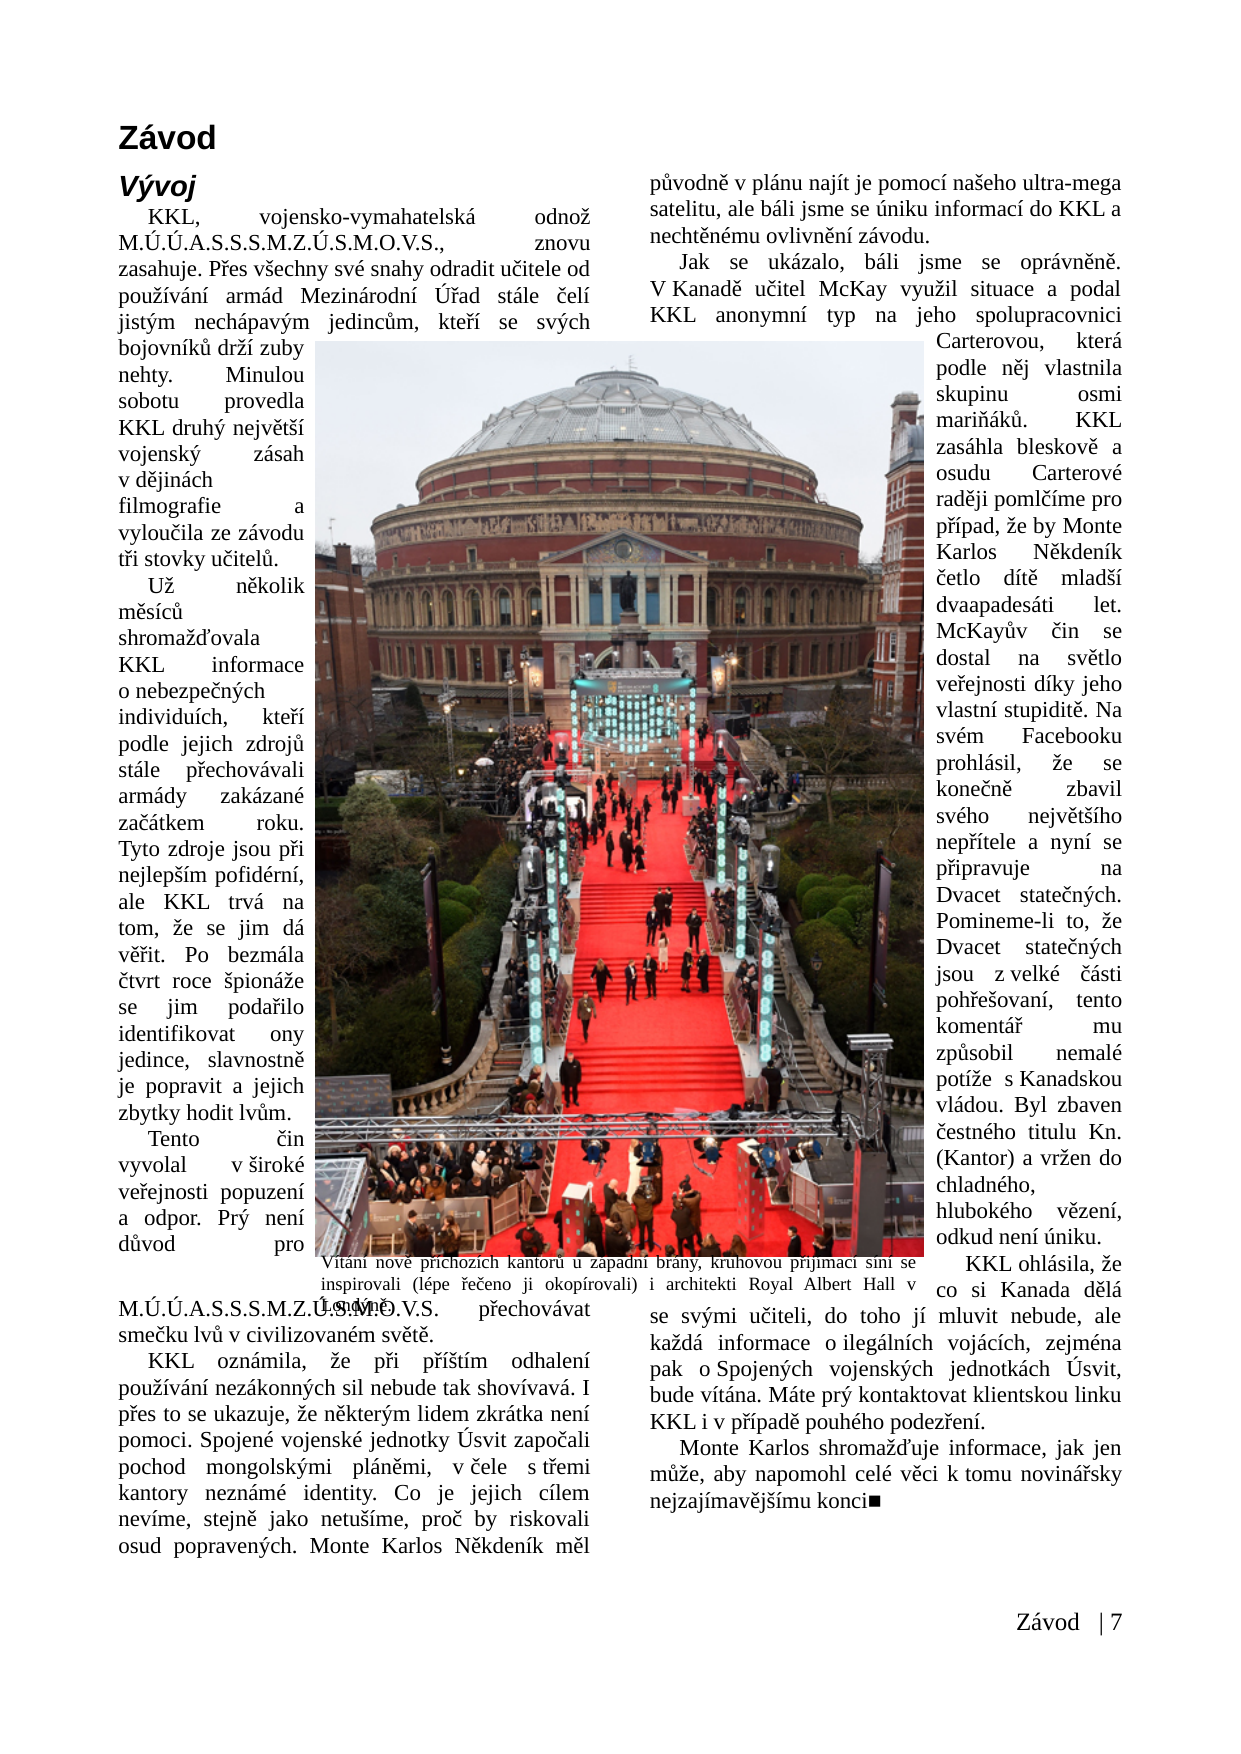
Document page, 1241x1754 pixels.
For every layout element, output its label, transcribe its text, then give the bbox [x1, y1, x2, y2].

picture [315, 341, 924, 1243]
subtitle Vývoj [118, 169, 591, 203]
text Jak se ukázalo, báli jsme se oprávněně. V Kanadě učitel McKay využil situace a podal KKL anonymní typ na jeho spolupracovnici Carterovou, která podle něj vlastnila skupinu osmi mariňáků. KKL zasáhla bleskově a osudu Carterové raději pomlčíme pro případ, že by Monte Karlos Někdeník četlo dítě mladší dvaapadesáti let. McKayův čin se dostal na světlo veřejnosti díky jeho vlastní stupiditě. Na svém Facebooku prohlásil, že se konečně zbavil svého největšího nepřítele a nyní se připravuje na Dvacet statečných. Pomineme-li to, že Dvacet statečných jsou z velké části pohřešovaní, tento komentář mu způsobil nemalé potíže s Kanadskou vládou. Byl zbaven čestného titulu Kn. (Kantor) a vržen do chladného, hlubokého vězení, odkud není úniku. [649, 248, 1122, 1250]
text KKL, vojensko-vymahatelská odnož M.Ú.Ú.A.S.S.S.M.Z.Ú.S.M.O.V.S., znovu zasahuje. Přes všechny své snahy odradit učitele od používání armád Mezinárodní Úřad stále čelí jistým nechápavým jedincům, kteří se svých bojovníků drží zuby nehty. Minulou sobotu provedla KKL druhý největší vojenský zásah v dějinách filmografie a vyloučila ze závodu tři stovky učitelů. [118, 203, 591, 572]
text KKL ohlásila, že co si Kanada dělá se svými učiteli, do toho jí mluvit nebude, ale každá informace o ilegálních vojácích, zejména pak o Spojených vojenských jednotkách Úsvit, bude vítána. Máte prý kontaktovat klientskou linku KKL i v případě pouhého podezření. [649, 1250, 1122, 1434]
subtitle Závod [118, 118, 1122, 157]
text KKL oznámila, že při příštím odhalení používání nezákonných sil nebude tak shovívavá. I přes to se ukazuje, že některým lidem zkrátka není pomoci. Spojené vojenské jednotky Úsvit započali pochod mongolskými pláněmi, v čele s třemi kantory neznámé identity. Co je jejich cílem nevíme, stejně jako netušíme, proč by riskovali osud popravených. Monte Karlos Někdeník měl [118, 1347, 591, 1558]
text Monte Karlos shromažďuje informace, jak jen může, aby napomohl celé věci k tomu novinářsky nejzajímavějšímu konci■ [649, 1434, 1122, 1513]
text Už několik měsíců shromažďovala KKL informace o nebezpečných individuích, kteří podle jejich zdrojů stále přechovávali armády zakázané začátkem roku. Tyto zdroje jsou při nejlepším pofidérní, ale KKL trvá na tom, že se jim dá věřit. Po bezmála čtvrt roce špionáže se jim podařilo identifikovat ony jedince, slavnostně je popravit a jejich zbytky hodit lvům. [118, 572, 315, 1125]
text Tento čin vyvolal v široké veřejnosti popuzení a odpor. Prý není důvod pro M.Ú.Ú.A.S.S.S.M.Z.Ú.S.M.O.V.S. přechovávat smečku lvů v civilizovaném světě. [118, 1125, 591, 1347]
text původně v plánu najít je pomocí našeho ultra-mega satelitu, ale báli jsme se úniku informací do KKL a nechtěnému ovlivnění závodu. [649, 169, 1122, 248]
